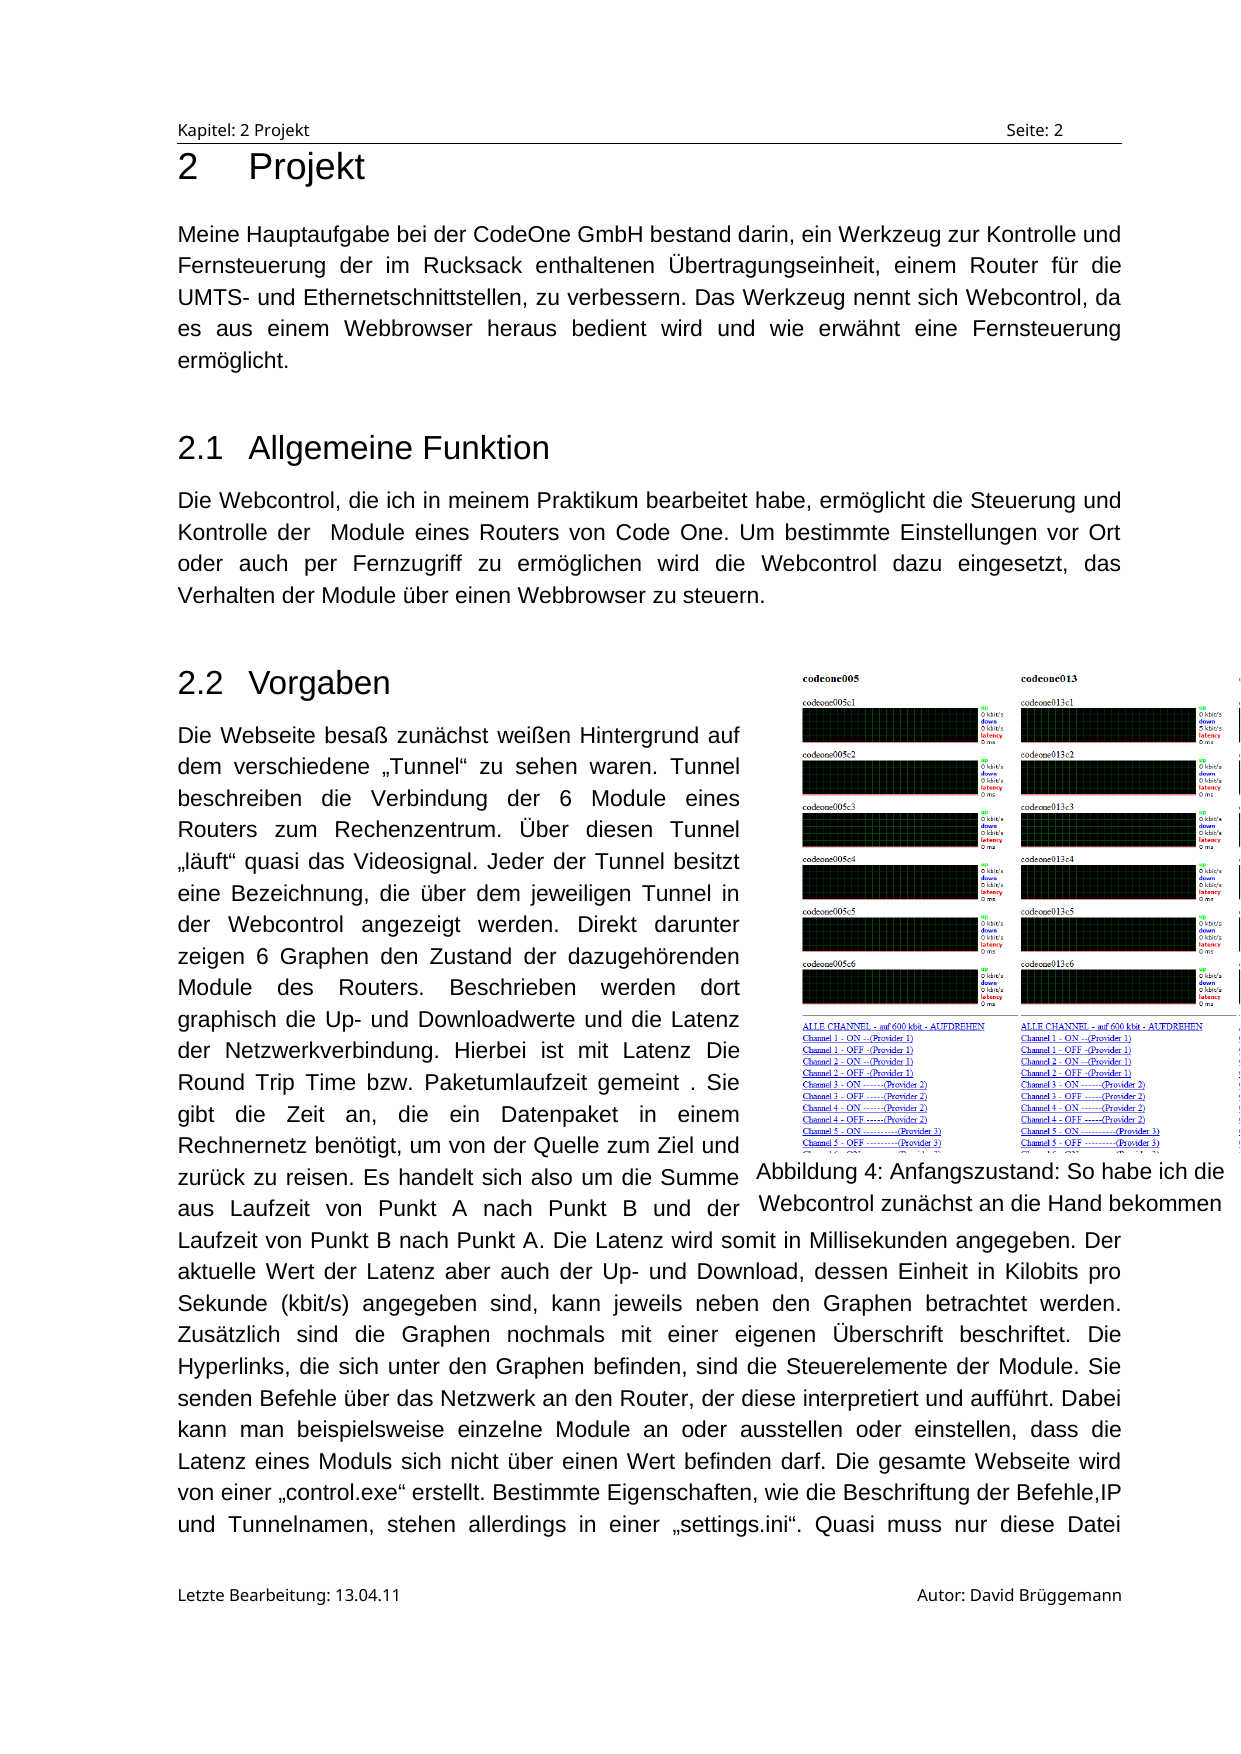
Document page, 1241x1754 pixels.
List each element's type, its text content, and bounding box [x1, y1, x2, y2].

text Abbildung 4: Anfangszustand: So habe ich die Webcontrol zunächst an die Hand bekommen [740, 674, 1240, 1216]
picture [740, 674, 956, 1153]
subtitle Projekt [177, 144, 1122, 187]
text Meine Hauptaufgabe bei der CodeOne GmbH bestand darin, ein Werkzeug zur Kontrolle und Fernsteuerung der im Rucksack enthaltenen Übertragungseinheit, einem Router für die UMTS- und Ethernetschnittstellen, zu verbessern. Das Werkzeug nennt sich Webcontrol, da es aus einem Webbrowser heraus bedient wird und wie erwähnt eine Fernsteuerung ermöglicht. [177, 221, 1122, 373]
text Die Webseite besaß zunächst weißen Hintergrund auf dem verschiedene „Tunnel“ zu sehen waren. Tunnel beschreiben die Verbindung der 6 Module eines Routers zum Rechenzentrum. Über diesen Tunnel „läuft“ quasi das Videosignal. Jeder der Tunnel besitzt eine Bezeichnung, die über dem jeweiligen Tunnel in der Webcontrol angezeigt werden. Direkt darunter zeigen 6 Graphen den Zustand der dazugehörenden Module des Routers. Beschrieben werden dort graphisch die Up- und Downloadwerte und die Latenz der Netzwerkverbindung. Hierbei ist mit Latenz Die Round Trip Time bzw. Paketumlaufzeit gemeint . Sie gibt die Zeit an, die ein Datenpaket in einem Rechnernetz benötigt, um von der Quelle zum Ziel und zurück zu reisen. Es handelt sich also um die Summe aus Laufzeit von Punkt A nach Punkt B und der Laufzeit von Punkt B nach Punkt A. Die Latenz wird somit in Millisekunden angegeben. Der aktuelle Wert der Latenz aber auch der Up- und Download, dessen Einheit in Kilobits pro Sekunde (kbit/s) angegeben sind, kann jeweils neben den Graphen betrachtet werden. Zusätzlich sind die Graphen nochmals mit einer eigenen Überschrift beschriftet. Die Hyperlinks, die sich unter den Graphen befinden, sind die Steuerelemente der Module. Sie senden Befehle über das Netzwerk an den Router, der diese interpretiert und aufführt. Dabei kann man beispielsweise einzelne Module an oder ausstellen oder einstellen, dass die Latenz eines Moduls sich nicht über einen Wert befinden darf. Die gesamte Webseite wird von einer „control.exe“ erstellt. Bestimmte Eigenschaften, wie die Beschriftung der Befehle,IP und Tunnelnamen, stehen allerdings in einer „settings.ini“. Quasi muss nur diese Datei verändert werden, damit die Webcontrol die gewünschten Befehle abschickt oder die gewollten Tunnel anzeigt. [177, 722, 1122, 1537]
subtitle Vorgaben [177, 624, 1240, 702]
text Die Webcontrol, die ich in meinem Praktikum bearbeitet habe, ermöglicht die Steuerung und Kontrolle der Module eines Routers von Code One. Um bestimmte Einstellungen vor Ort oder auch per Fernzugriff zu ermöglichen wird die Webcontrol dazu eingesetzt, das Verhalten der Module über einen Webbrowser zu steuern. [177, 487, 1122, 608]
subtitle Allgemeine Funktion [177, 428, 1122, 467]
